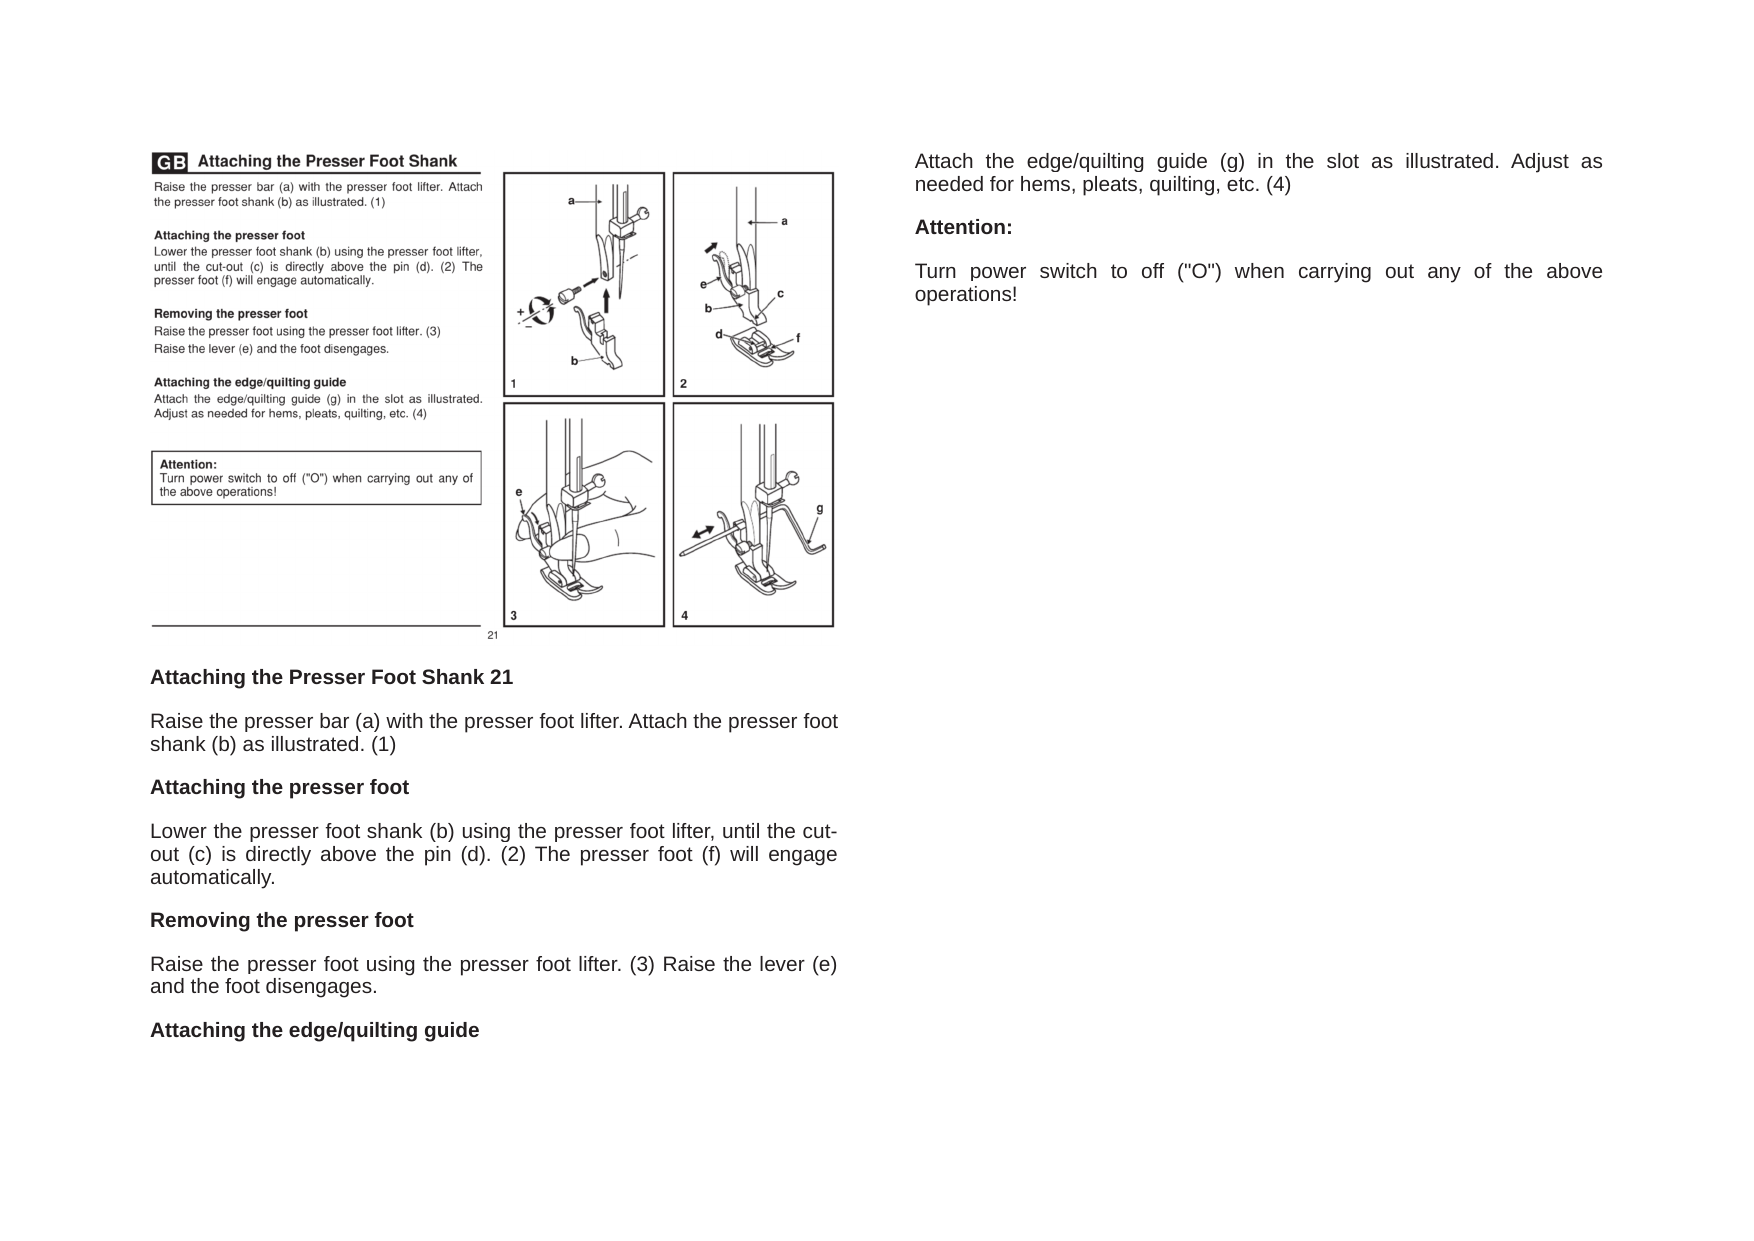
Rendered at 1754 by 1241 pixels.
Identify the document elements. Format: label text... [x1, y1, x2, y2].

text Raise the presser bar (a) with the presser foot lifter. Attach the presser foot shank (b) as illustrated. (1) [150, 710, 839, 756]
text Attaching the presser foot [150, 777, 839, 799]
text GB [914, 601, 1604, 624]
text Attaching the Presser Foot Shank 21 [150, 667, 839, 689]
text Removing the presser foot [150, 909, 839, 932]
text Raise the presser foot using the presser foot lifter. (3) Raise the lever (e) and the foot disengages. [150, 953, 839, 998]
text Turn power switch to off ("O") when carrying out any of the above operations! [914, 260, 1604, 305]
text Attach the edge/quilting guide (g) in the slot as illustrated. Adjust as needed for hems, pleats, quilting, etc. (4) [914, 150, 1604, 196]
text Lower the presser foot shank (b) using the presser foot lifter, until the cut-out (c) is directly above the pin (d). (2) The presser foot (f) will engage automatically. [150, 820, 839, 888]
picture [150, 150, 839, 646]
text Attaching the edge/quilting guide [150, 1019, 839, 1042]
text Attention: [914, 216, 1604, 239]
